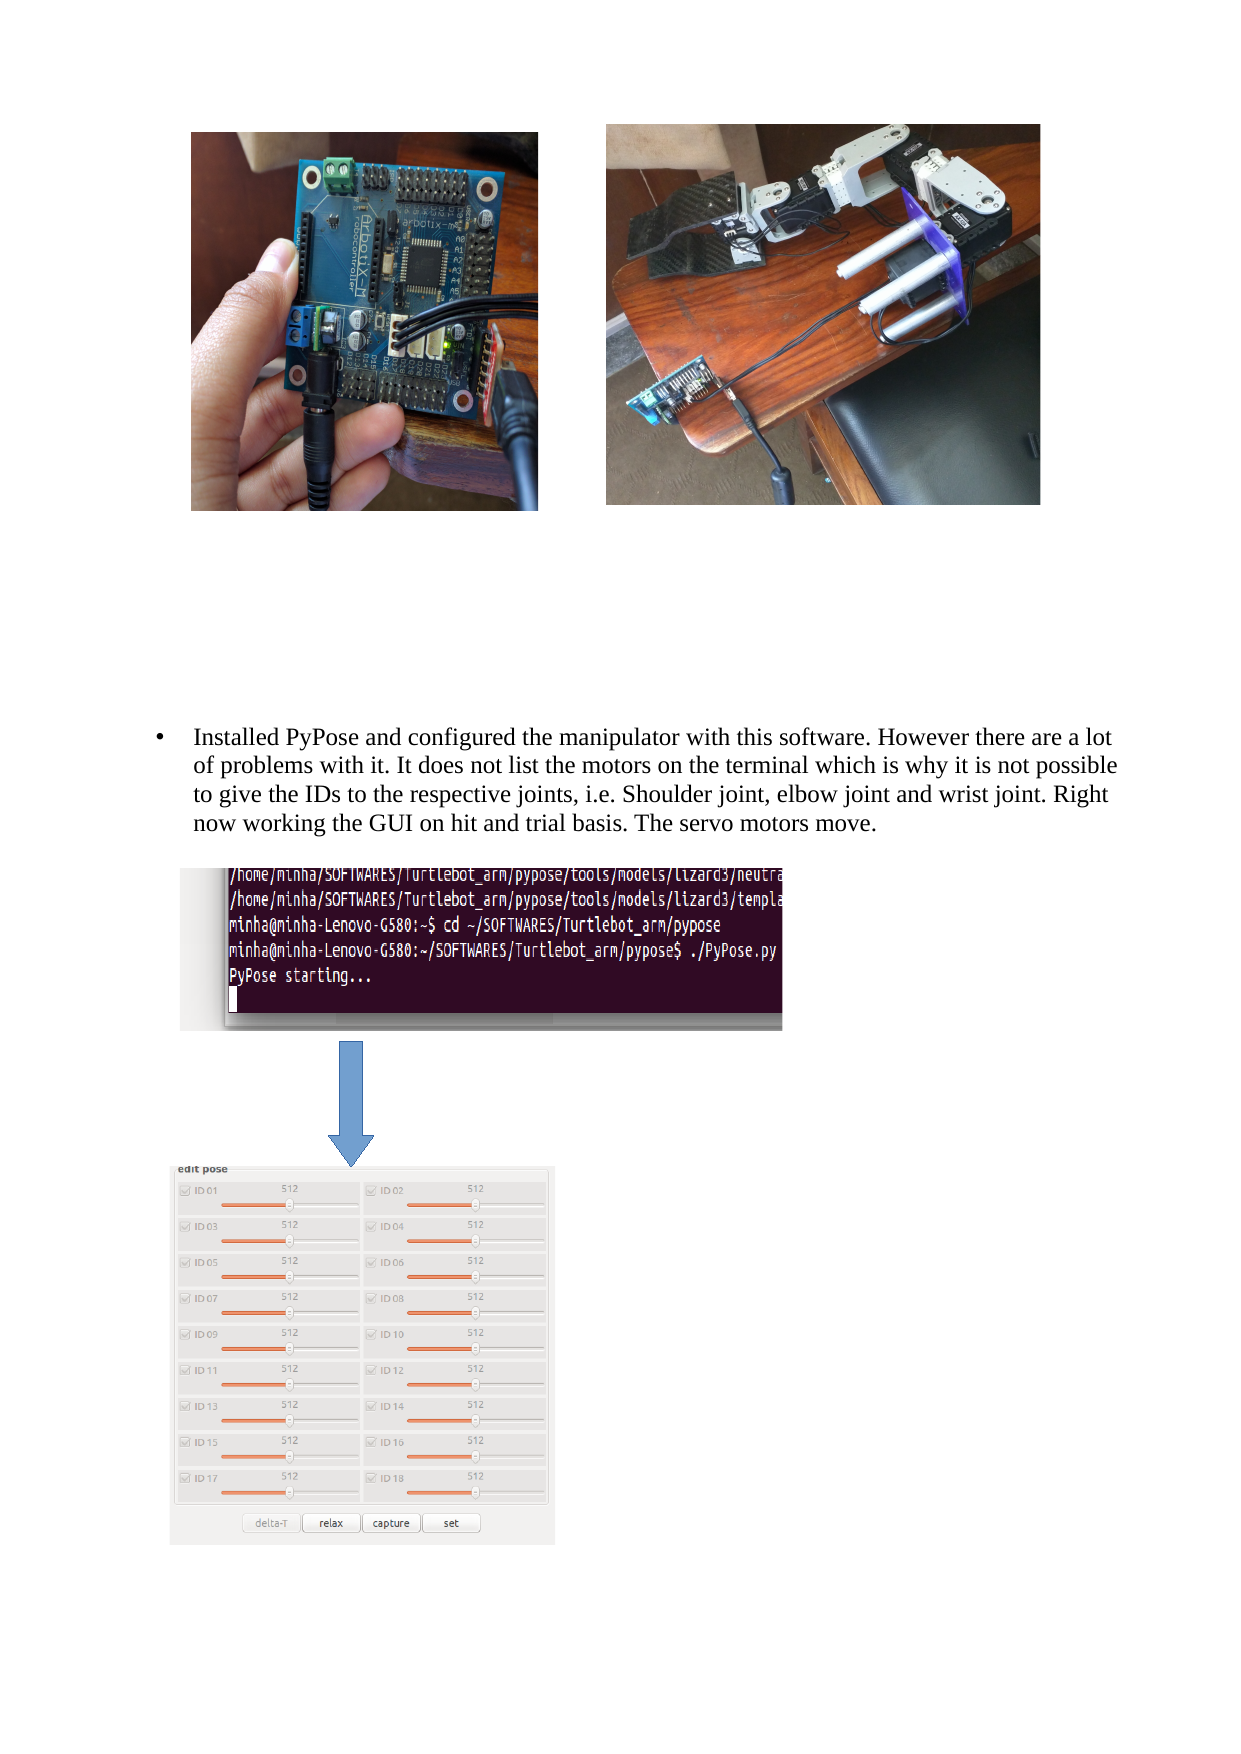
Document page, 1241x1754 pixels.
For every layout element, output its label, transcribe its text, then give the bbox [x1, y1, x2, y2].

picture [169, 1166, 256, 1545]
picture [179, 941, 783, 1031]
list Installed PyPose and configured the manipulator with this software. However there are a lot of problems with it. It does not list the motors on the terminal which is why it is not possible to give the IDs to the respective joints, i.e. Shoulder joint, elbow joint and wrist joint. Right now working the GUI on hit and trial basis. The servo motors move. [156, 722, 1122, 837]
picture [795, 124, 1041, 505]
